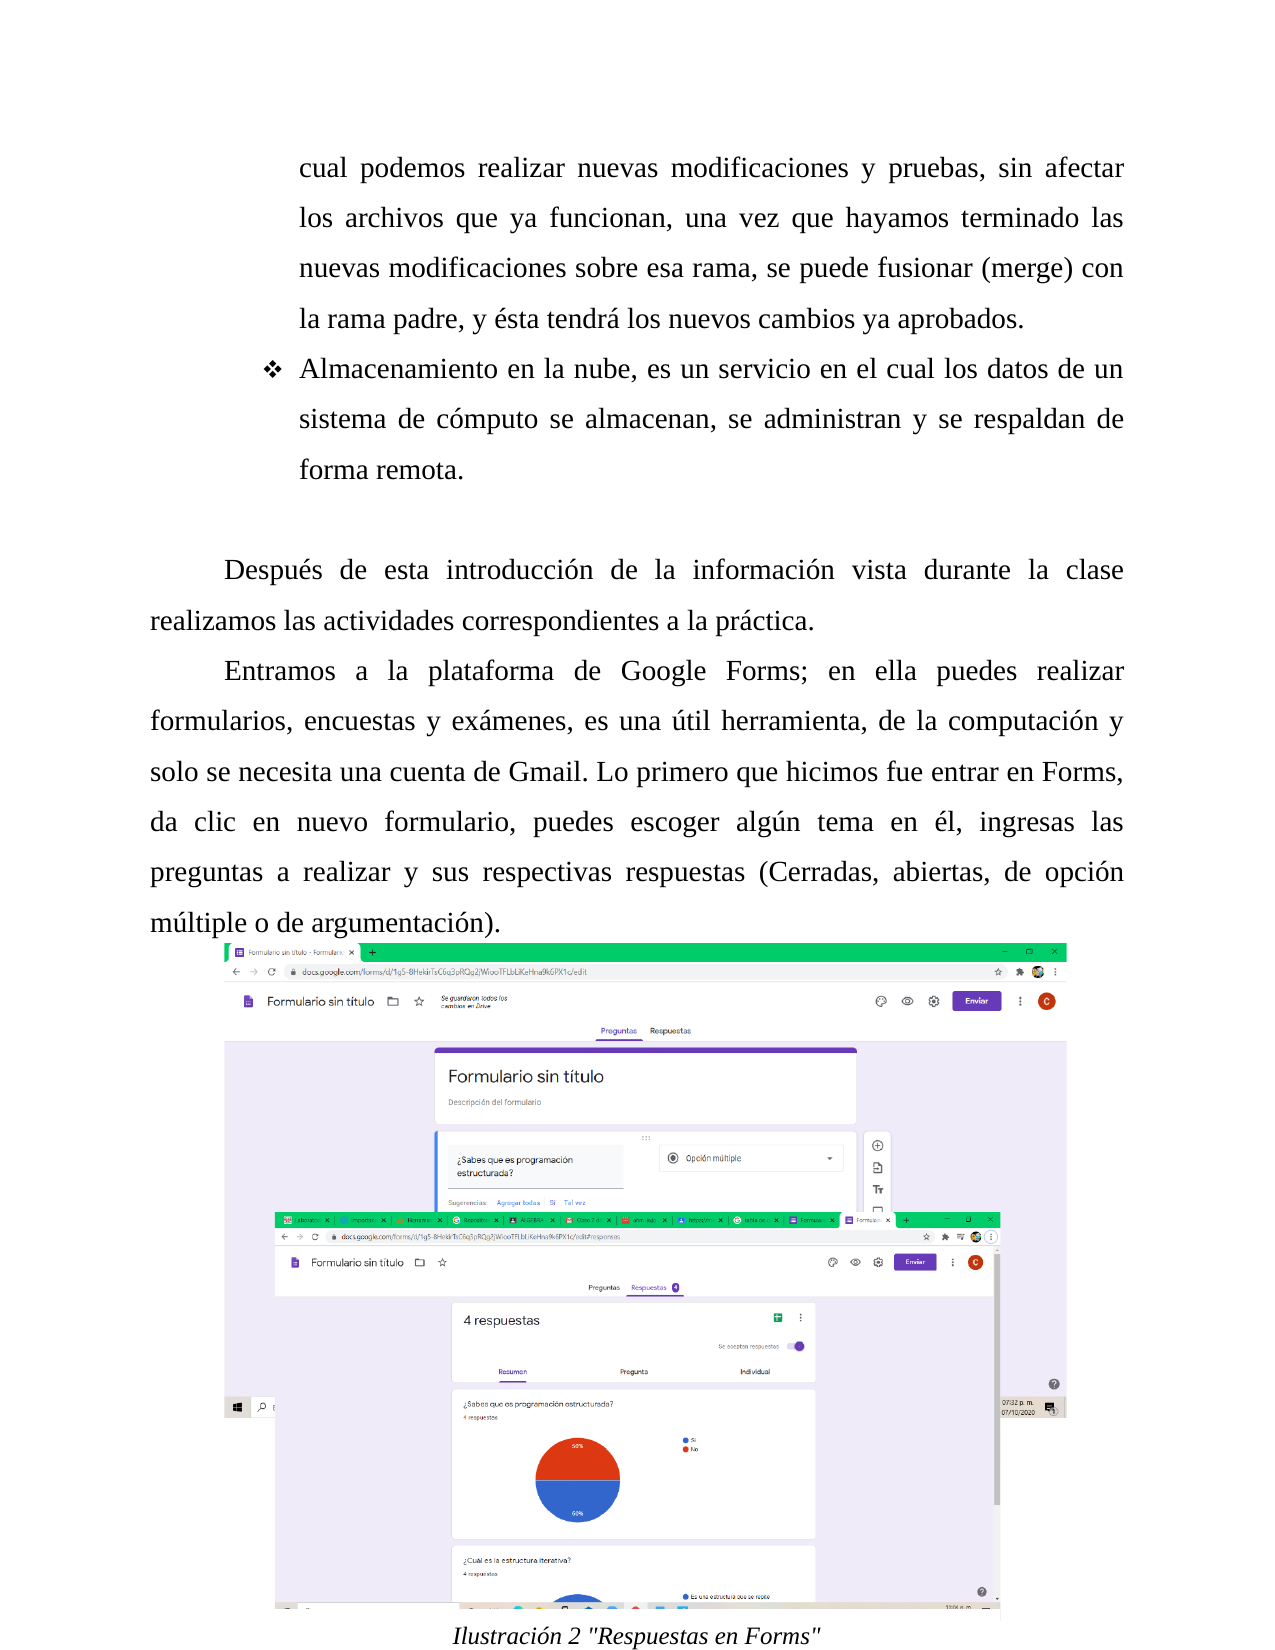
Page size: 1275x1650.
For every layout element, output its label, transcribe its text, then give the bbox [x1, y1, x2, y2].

text Ilustración 2 "Respuestas en Forms" [274, 1621, 1000, 1650]
list cual podemos realizar nuevas modificaciones y pruebas, sin afectar los archivos que ya funcionan, una vez que hayamos terminado las nuevas modificaciones sobre esa rama, se puede fusionar (merge) con la rama padre, y ésta tendrá los nuevos cambios ya aprobados. [261, 150, 1125, 334]
text Después de esta introducción de la información vista durante la clase realizamos las actividades correspondientes a la práctica. [150, 552, 1125, 636]
list Almacenamiento en la nube, es un servicio en el cual los datos de un sistema de cómputo se almacenan, se administran y se respaldan de forma remota. [261, 351, 1125, 485]
text [274, 1609, 1000, 1621]
text Entramos a la plataforma de Google Forms; en ella puedes realizar formularios, encuestas y exámenes, es una útil herramienta, de la computación y solo se necesita una cuenta de Gmail. Lo primero que hicimos fue entrar en Forms, da clic en nuevo formulario, puedes escoger algún tema en él, ingresas las preguntas a realizar y sus respectivas respuestas (Cerradas, abiertas, de opción múltiple o de argumentación). [150, 653, 1125, 938]
text Ilustración 1 "Google Forms" [224, 1440, 274, 1468]
text Ilustración 1 "Google Forms" [1001, 1440, 1067, 1468]
